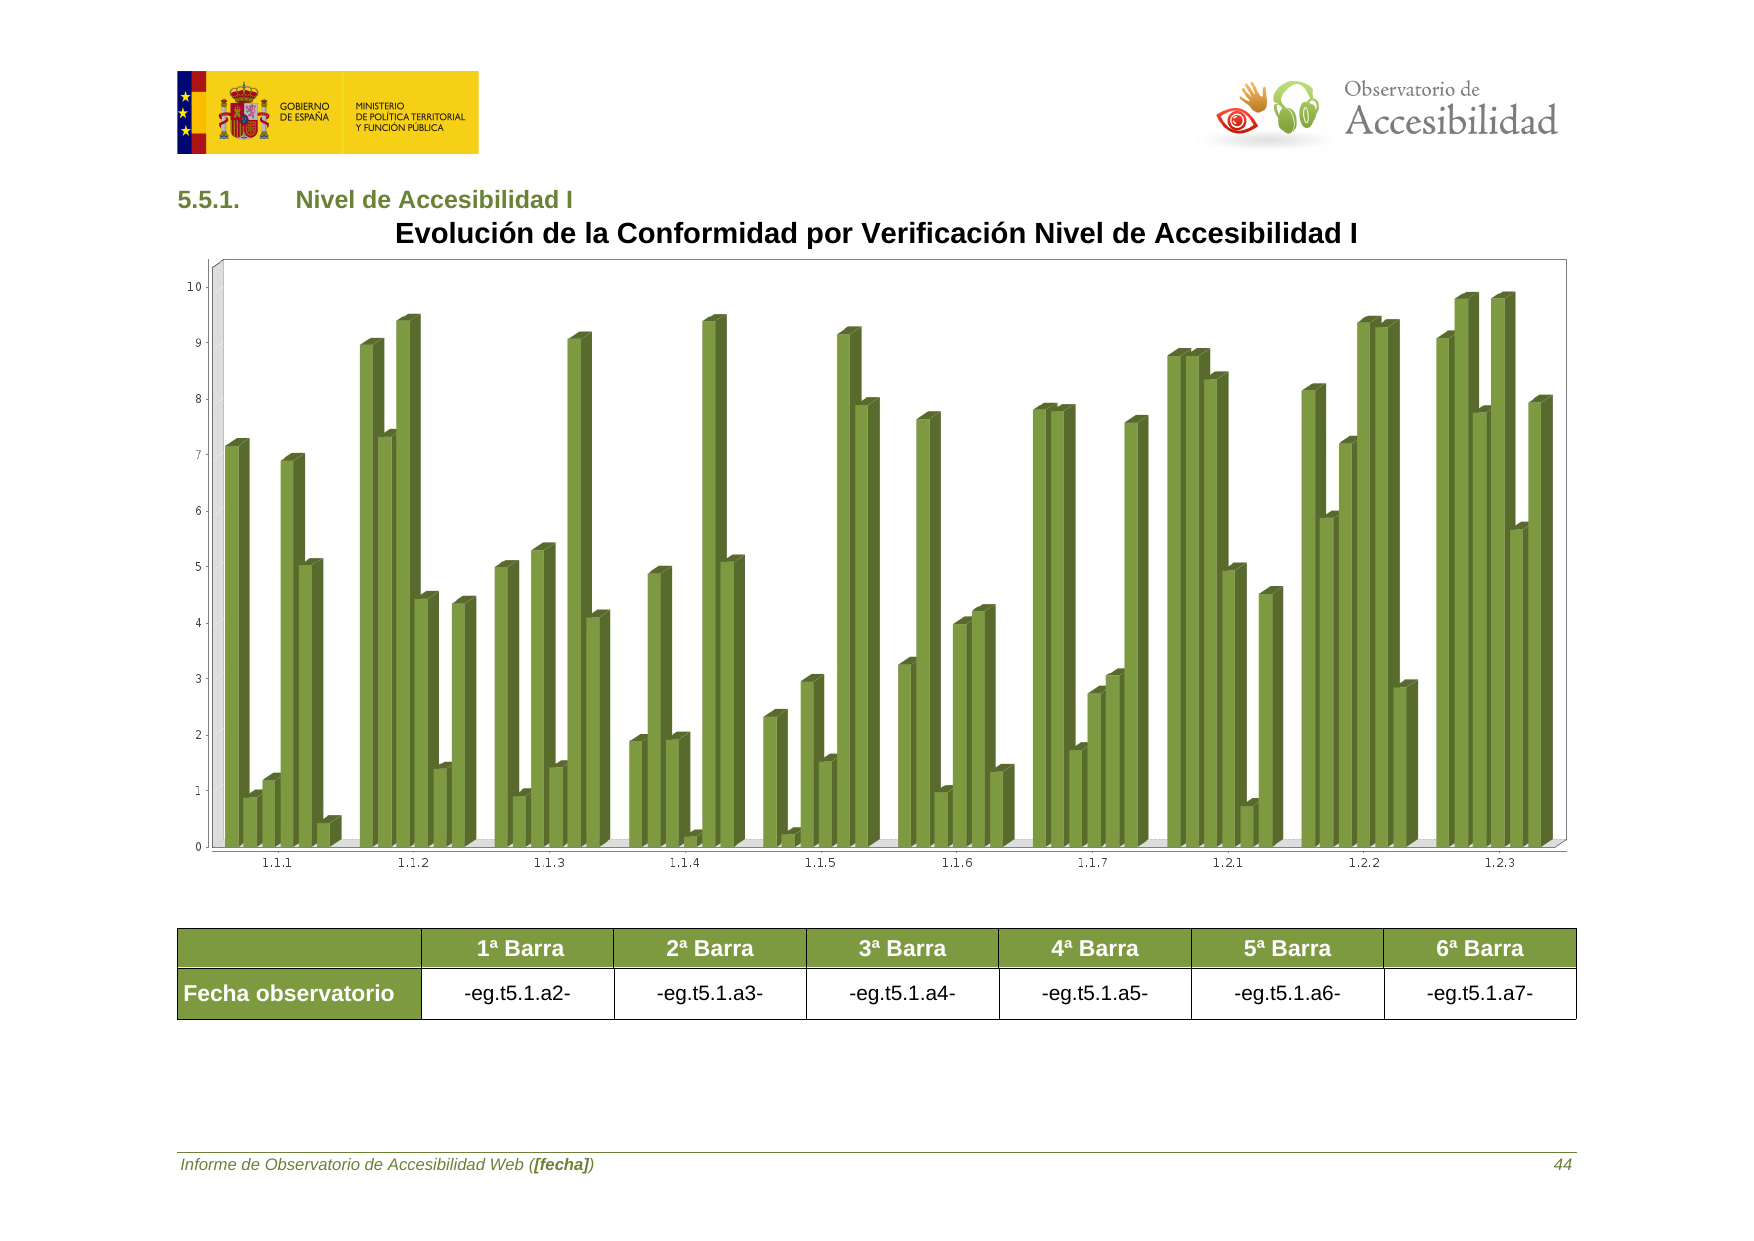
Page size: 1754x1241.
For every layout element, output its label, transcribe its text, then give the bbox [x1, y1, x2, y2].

subtitle Nivel de Accesibilidad I [177, 185, 1577, 214]
table_cell -eg.t5.1.a4- [807, 969, 999, 1019]
table_header 1ª Barra [422, 929, 613, 967]
table_header 4ª Barra [999, 929, 1191, 967]
table_header 5ª Barra [1192, 929, 1383, 967]
table_cell -eg.t5.1.a5- [1000, 969, 1191, 1019]
table_cell -eg.t5.1.a6- [1192, 969, 1384, 1019]
table_cell -eg.t5.1.a2- [422, 969, 614, 1019]
text Evolución de la Conformidad por Verificación Nivel de Accesibilidad I [177, 216, 1577, 250]
picture [177, 250, 1577, 875]
table_header 2ª Barra [614, 929, 806, 967]
table_cell -eg.t5.1.a3- [615, 969, 806, 1019]
table_cell Fecha observatorio [178, 969, 421, 1019]
picture [1196, 72, 1572, 154]
table_header [178, 929, 421, 967]
table_cell -eg.t5.1.a7- [1385, 969, 1576, 1019]
picture [177, 71, 479, 154]
table_header 6ª Barra [1384, 929, 1576, 967]
table_header 3ª Barra [807, 929, 998, 967]
